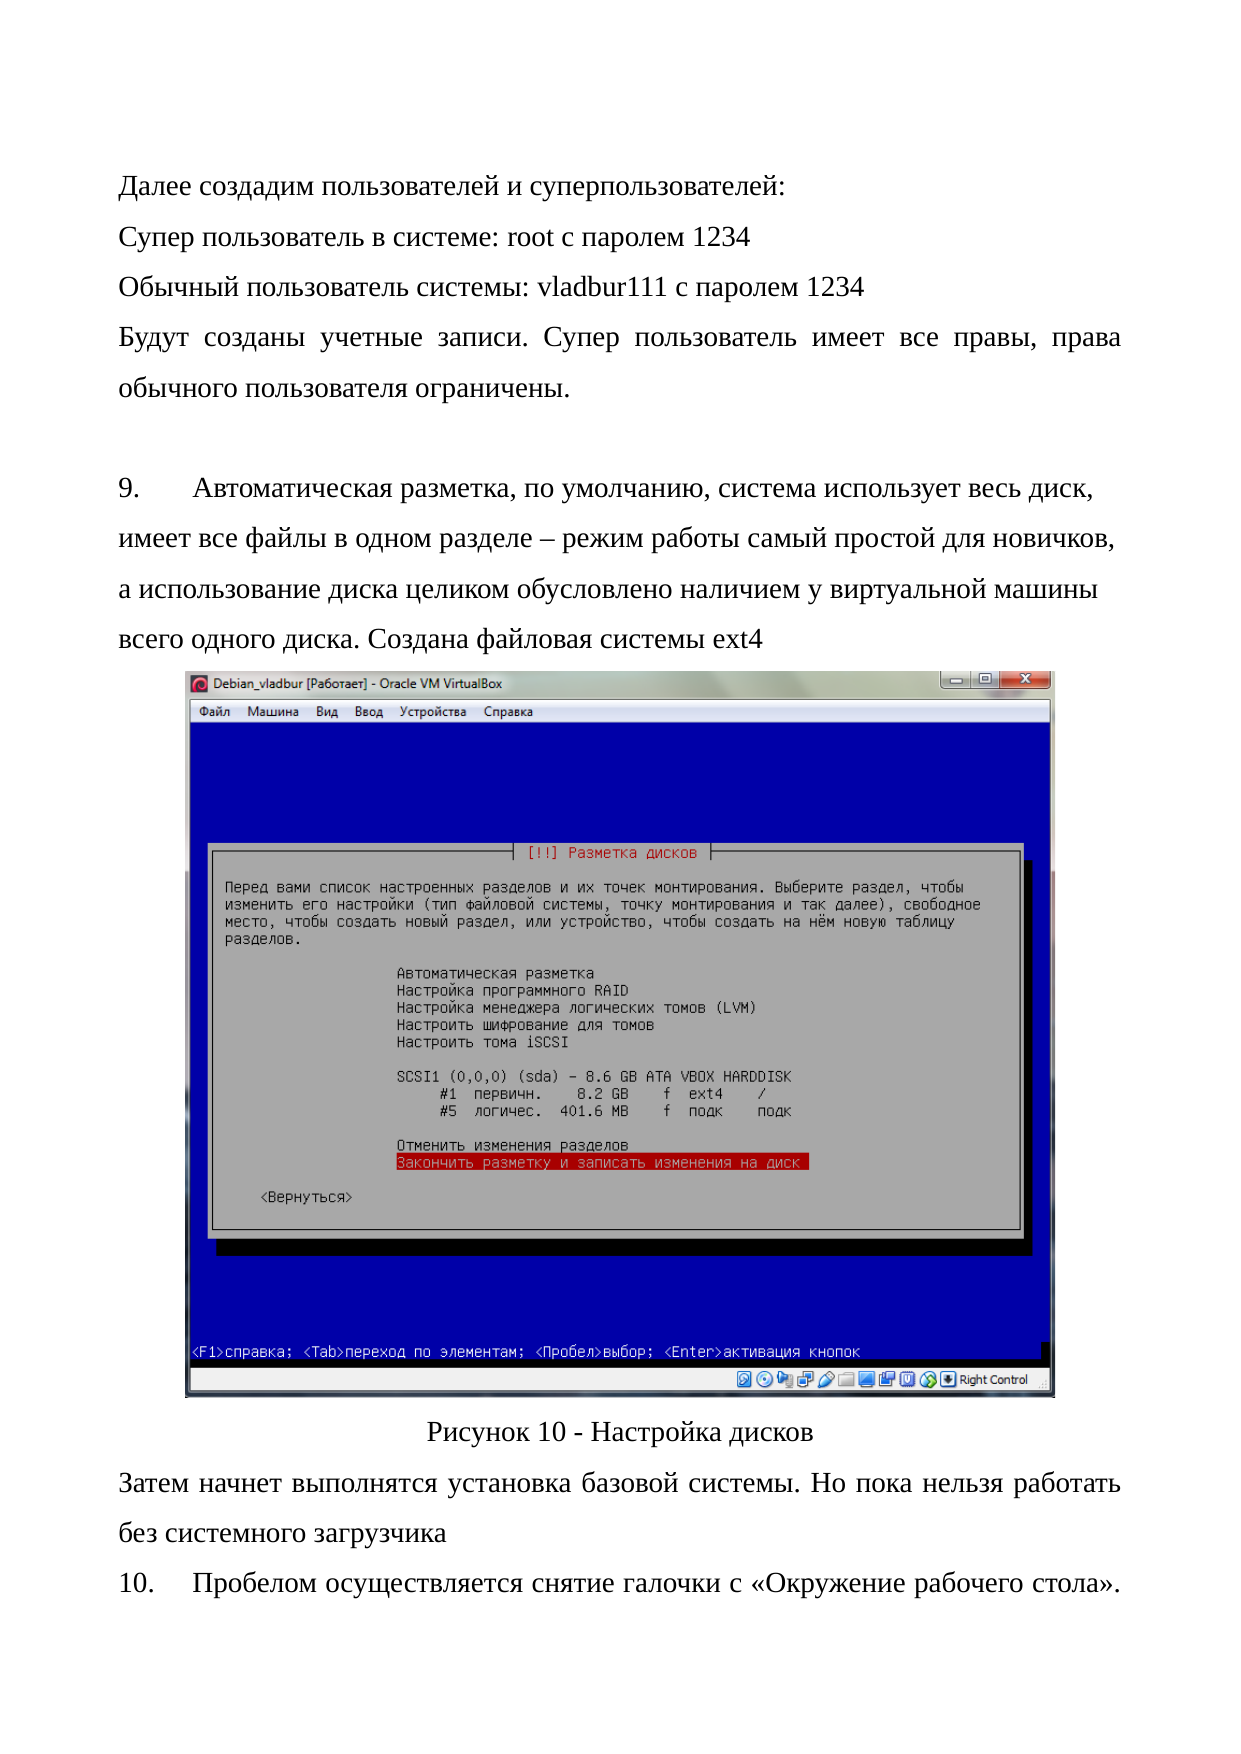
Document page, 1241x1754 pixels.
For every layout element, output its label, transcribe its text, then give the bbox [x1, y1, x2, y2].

text Рисунок 10 - Настройка дисков [118, 672, 1122, 1448]
text 10. Пробелом осуществляется снятие галочки с «Окружение рабочего стола». [118, 1566, 1122, 1599]
text Супер пользователь в системе: root с паролем 1234 [118, 219, 1122, 252]
text Будут созданы учетные записи. Супер пользователь имеет все правы, права обычного пользователя ограничены. [118, 319, 1122, 403]
text 9. Автоматическая разметка, по умолчанию, система использует весь диск, имеет все файлы в одном разделе – режим работы самый простой для новичков, а использование диска целиком обусловлено наличием у виртуальной машины всего одного диска. Создана файловая системы ext4 [118, 470, 1122, 655]
text Обычный пользователь системы: vladbur111 с паролем 1234 [118, 269, 1122, 303]
text Затем начнет выполнятся установка базовой системы. Но пока нельзя работать без системного загрузчика [118, 1465, 1122, 1549]
text Далее создадим пользователей и суперпользователей: [118, 168, 1122, 202]
